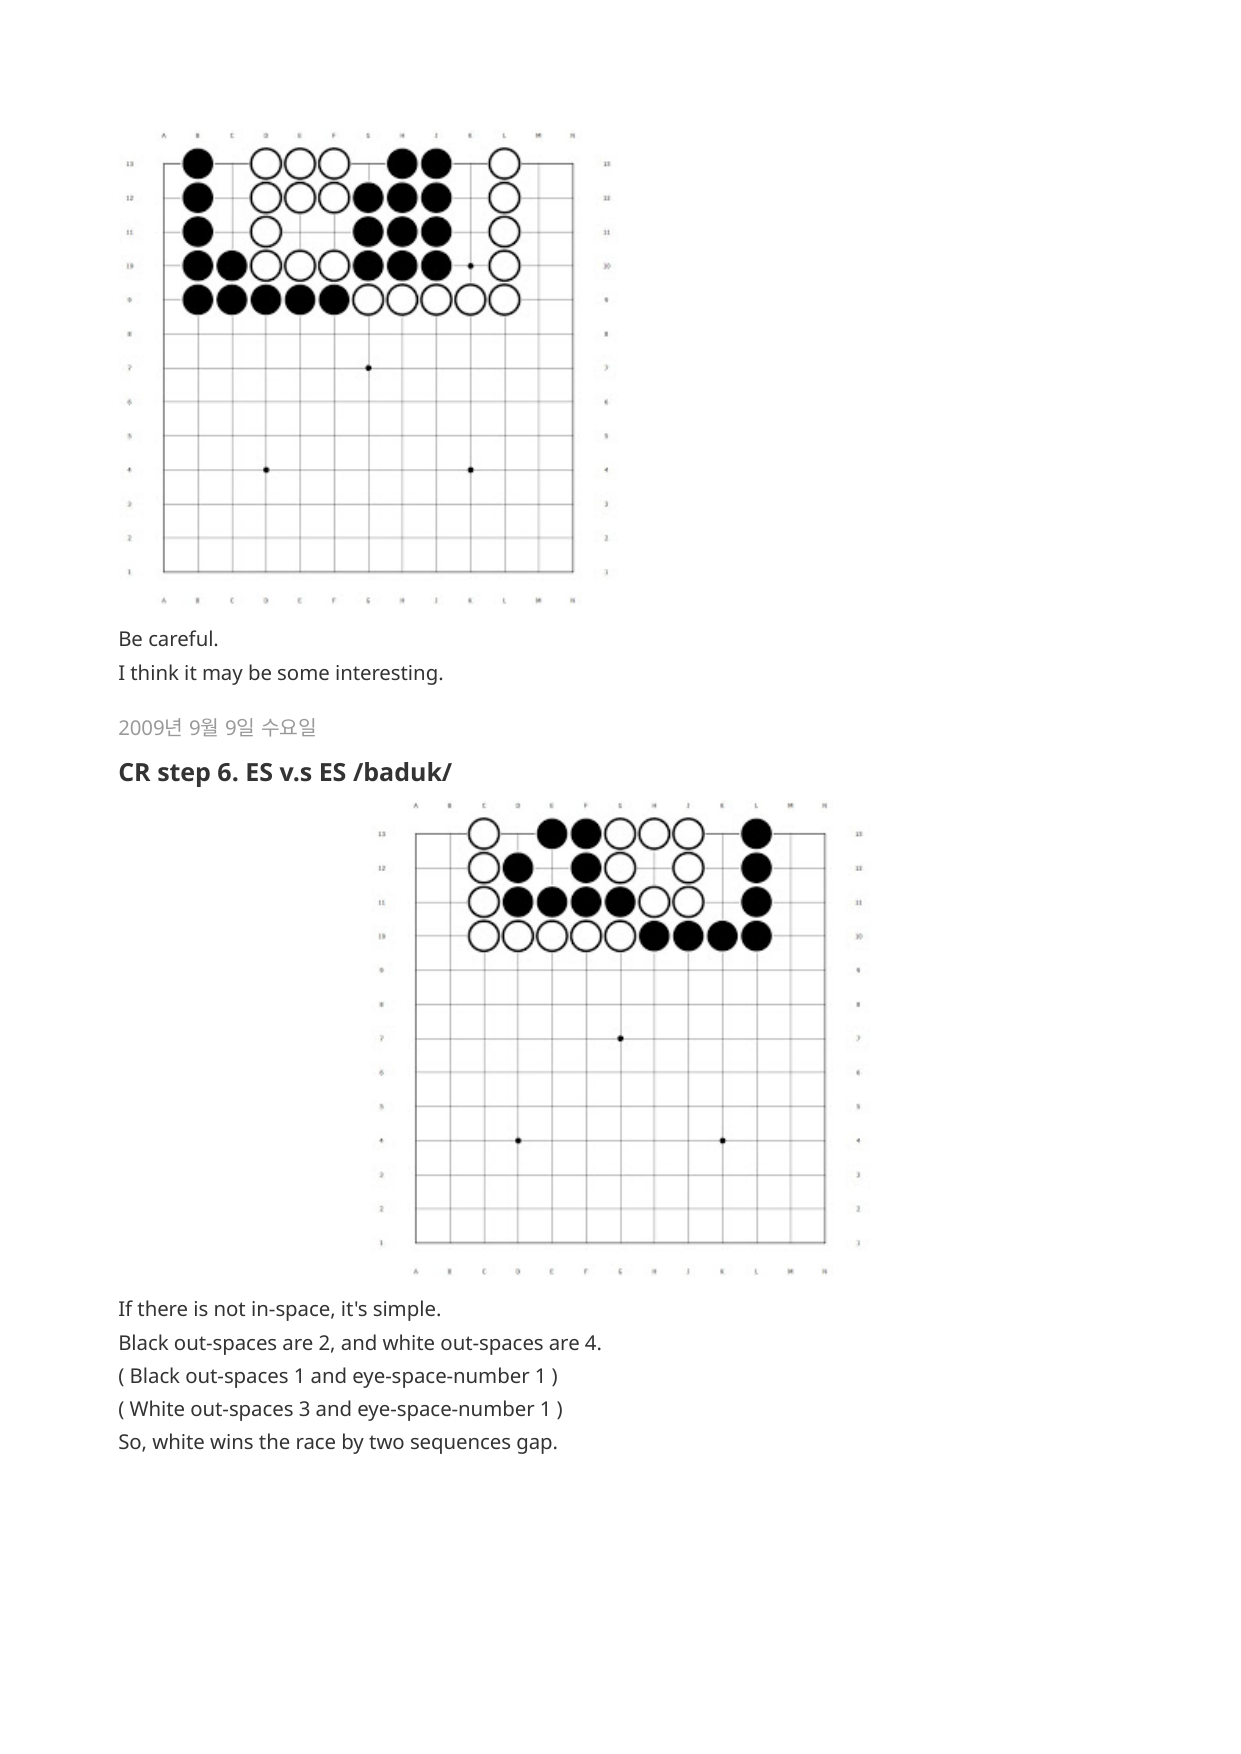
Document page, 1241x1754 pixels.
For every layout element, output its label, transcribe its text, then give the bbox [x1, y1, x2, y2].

subtitle CR step 6. ES v.s ES /baduk/ [118, 754, 1122, 788]
text Be careful. I think it may be some interesting. [118, 625, 1122, 686]
text If there is not in-space, it's simple. Black out-spaces are 2, and white out-spaces are 4. ( Black out-spaces 1 and eye-space-number 1 ) ( White out-spaces 3 and eye-space-number 1 ) So, white wins the race by two sequences gap. [118, 1295, 1122, 1456]
subtitle 2009년 9월 9일 수요일 [118, 712, 1122, 742]
picture [371, 789, 870, 1288]
picture [119, 119, 618, 618]
